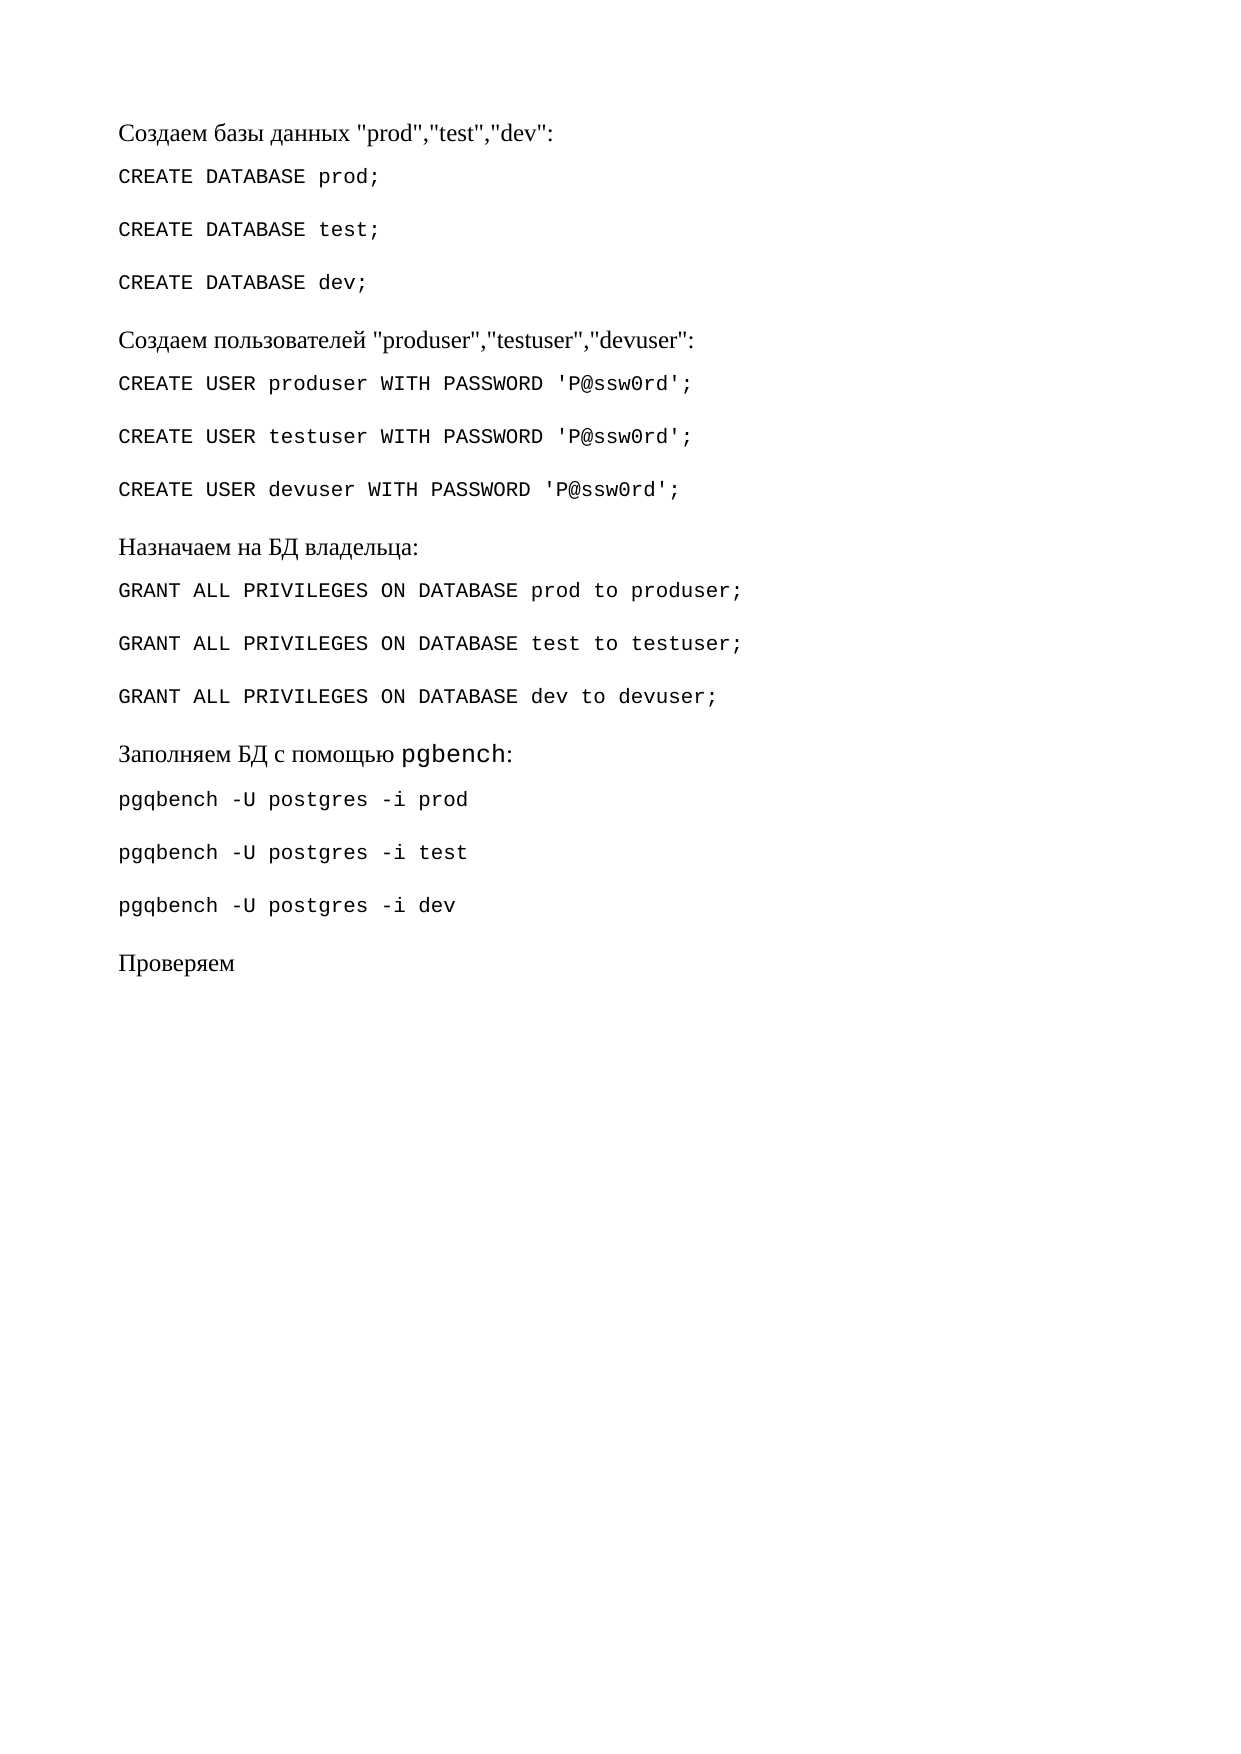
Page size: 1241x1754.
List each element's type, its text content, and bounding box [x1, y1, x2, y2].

text CREATE DATABASE dev; [118, 272, 1122, 296]
text pgqbench -U postgres -i test [118, 842, 1122, 866]
text GRANT ALL PRIVILEGES ON DATABASE dev to devuser; [118, 686, 1122, 709]
text Проверяем [118, 948, 1122, 977]
text pgqbench -U postgres -i dev [118, 895, 1122, 919]
text CREATE USER testuser WITH PASSWORD 'P@ssw0rd'; [118, 426, 1122, 449]
text GRANT ALL PRIVILEGES ON DATABASE prod to produser; [118, 580, 1122, 603]
text pgqbench -U postgres -i prod [118, 789, 1122, 813]
text CREATE DATABASE test; [118, 219, 1122, 242]
text GRANT ALL PRIVILEGES ON DATABASE test to testuser; [118, 633, 1122, 656]
text Назначаем на БД владельца: [118, 532, 1122, 561]
text Создаем базы данных "prod","test","dev": [118, 118, 1122, 147]
text Заполняем БД с помощью pgbench: [118, 739, 1122, 770]
text CREATE DATABASE prod; [118, 166, 1122, 189]
text CREATE USER devuser WITH PASSWORD 'P@ssw0rd'; [118, 479, 1122, 503]
text CREATE USER produser WITH PASSWORD 'P@ssw0rd'; [118, 373, 1122, 396]
text Создаем пользователей "produser","testuser","devuser": [118, 325, 1122, 354]
